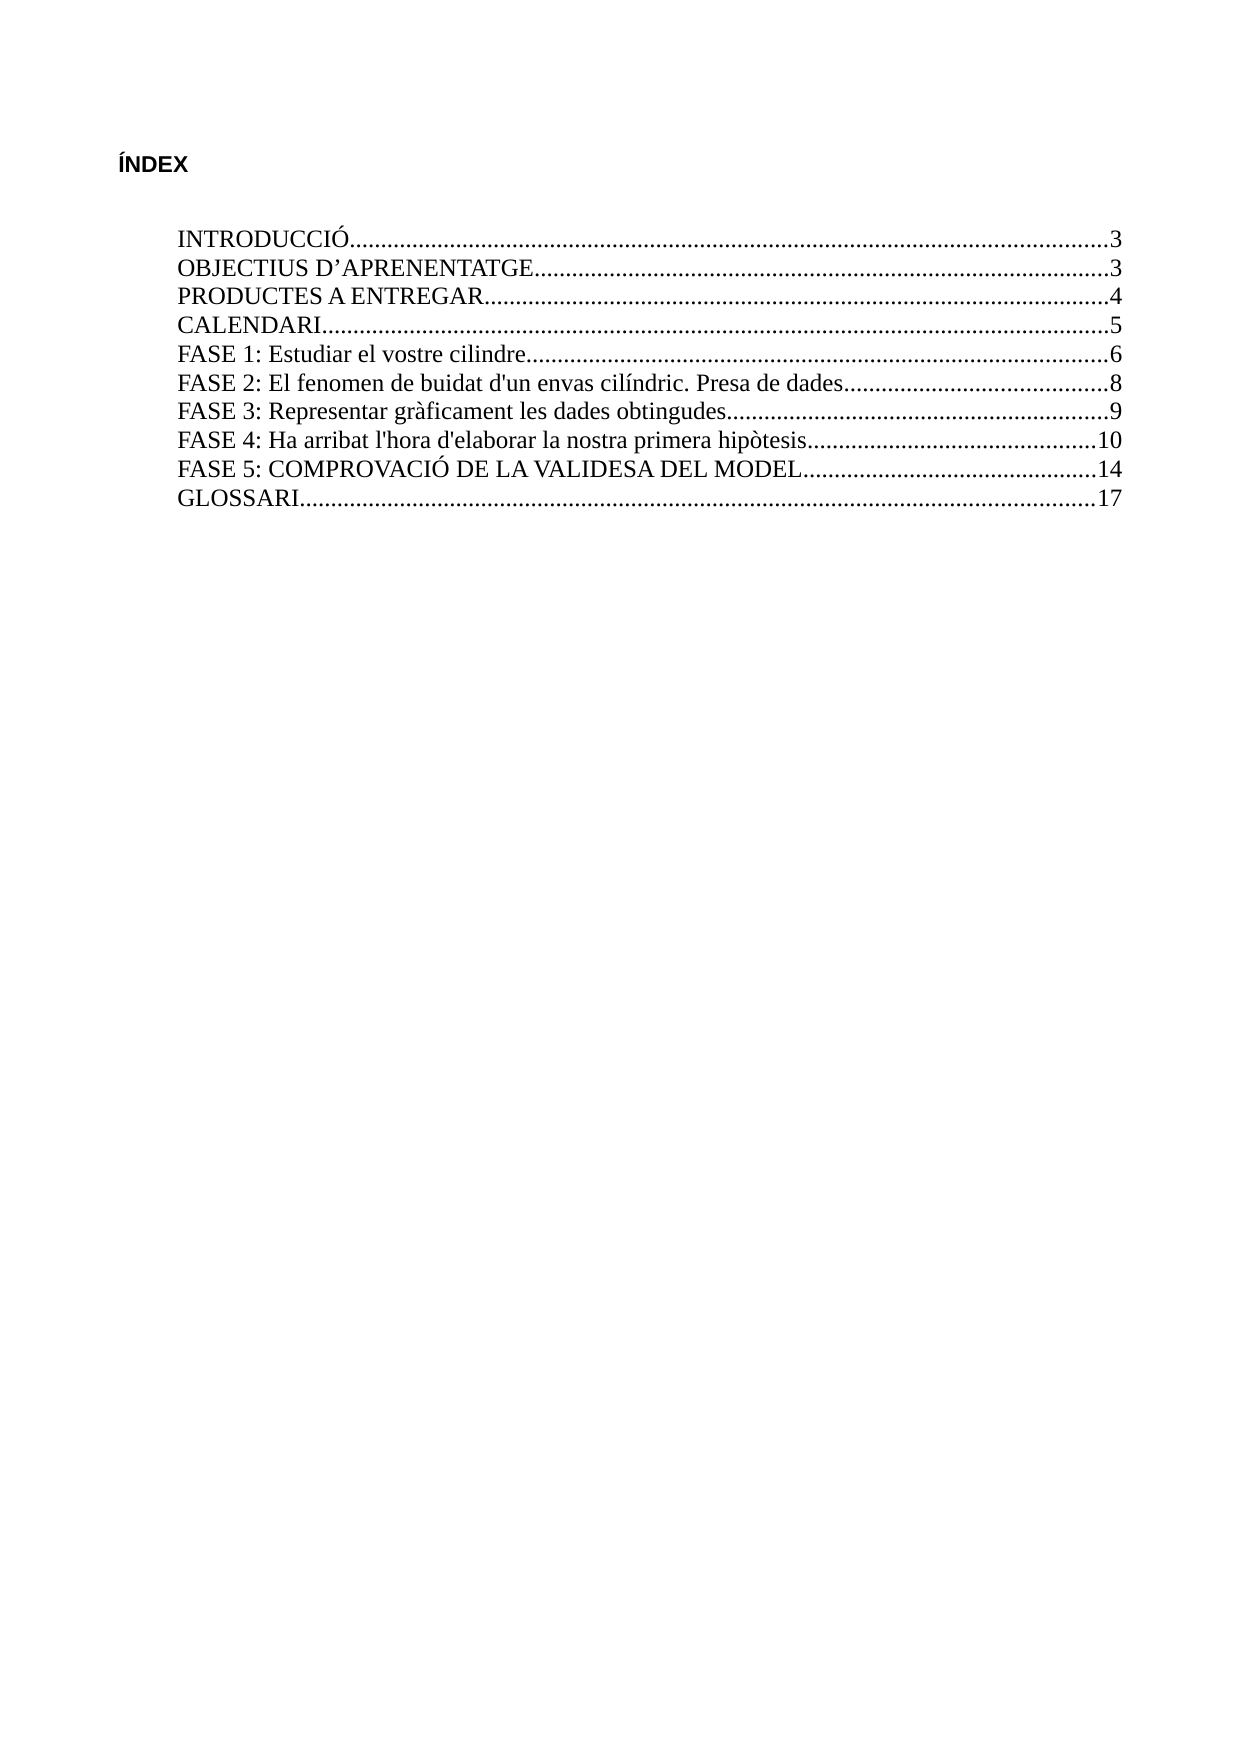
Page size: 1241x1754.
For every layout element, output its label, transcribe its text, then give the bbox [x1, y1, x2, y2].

text FASE 3: Representar gràficament les dades obtingudes 9 [177, 396, 1122, 425]
text ÍNDEX [118, 151, 1122, 177]
text FASE 4: Ha arribat l'hora d'elaborar la nostra primera hipòtesis 10 [177, 425, 1122, 454]
text CALENDARI 5 [177, 310, 1122, 339]
text FASE 5: COMPROVACIÓ DE LA VALIDESA DEL MODEL 14 [177, 454, 1122, 483]
text FASE 2: El fenomen de buidat d'un envas cilíndric. Presa de dades 8 [177, 368, 1122, 396]
text FASE 1: Estudiar el vostre cilindre 6 [177, 339, 1122, 368]
text INTRODUCCIÓ 3 [177, 224, 1122, 253]
text PRODUCTES A ENTREGAR 4 [177, 281, 1122, 310]
text GLOSSARI 17 [177, 483, 1122, 511]
text OBJECTIUS D’APRENENTATGE 3 [177, 253, 1122, 281]
